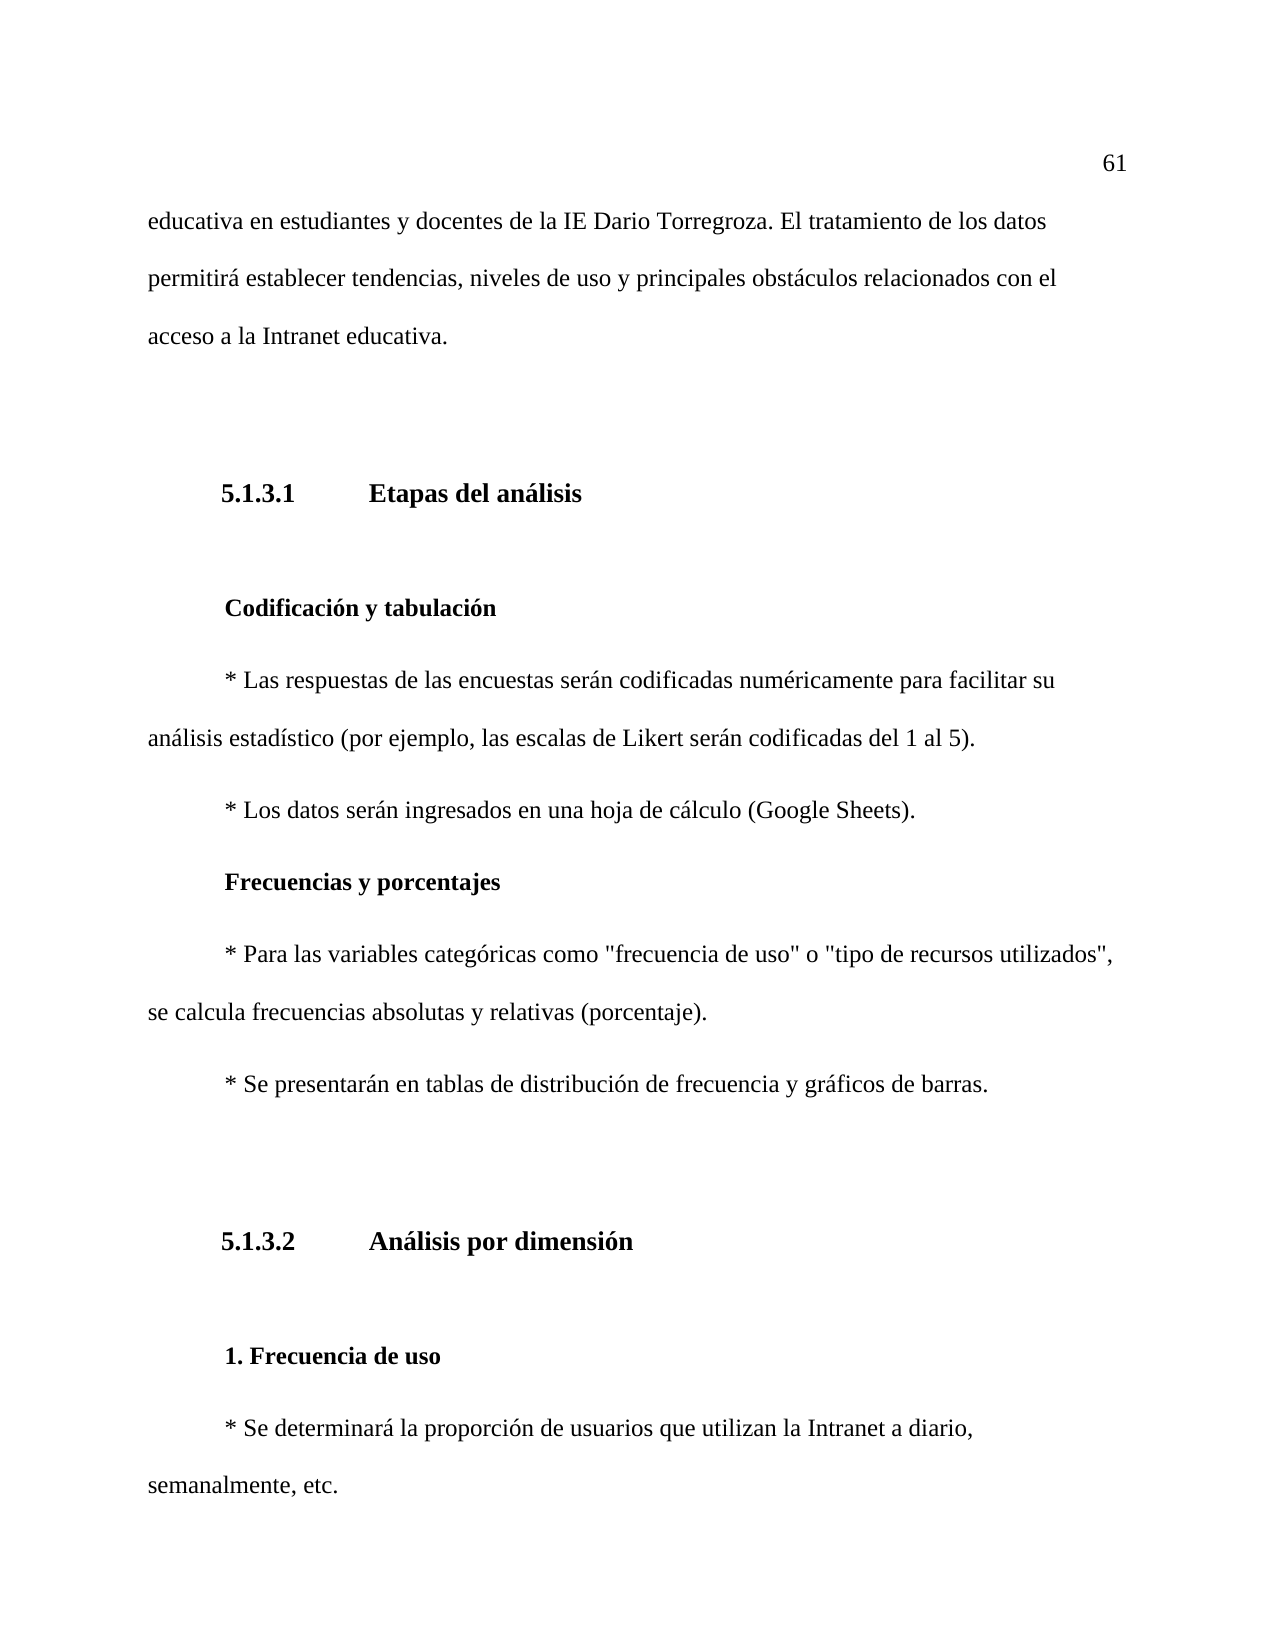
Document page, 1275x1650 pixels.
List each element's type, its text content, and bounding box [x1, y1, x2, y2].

text * Para las variables categóricas como "frecuencia de uso" o "tipo de recursos utilizados", se calcula frecuencias absolutas y relativas (porcentaje). [148, 939, 1127, 1025]
text Codificación y tabulación [148, 593, 1127, 622]
text * Los datos serán ingresados en una hoja de cálculo (Google Sheets). [148, 795, 1127, 824]
subtitle Análisis por dimensión [221, 1225, 1127, 1256]
text * Se determinará la proporción de usuarios que utilizan la Intranet a diario, semanalmente, etc. [148, 1413, 1127, 1499]
text educativa en estudiantes y docentes de la IE Dario Torregroza. El tratamiento de los datos permitirá establecer tendencias, niveles de uso y principales obstáculos relacionados con el acceso a la Intranet educativa. [148, 206, 1127, 349]
subtitle Etapas del análisis [221, 477, 1127, 509]
text * Las respuestas de las encuestas serán codificadas numéricamente para facilitar su análisis estadístico (por ejemplo, las escalas de Likert serán codificadas del 1 al 5). [148, 665, 1127, 752]
text * Se presentarán en tablas de distribución de frecuencia y gráficos de barras. [148, 1069, 1127, 1097]
text Frecuencias y porcentajes [148, 867, 1127, 896]
text 1. Frecuencia de uso [148, 1341, 1127, 1370]
